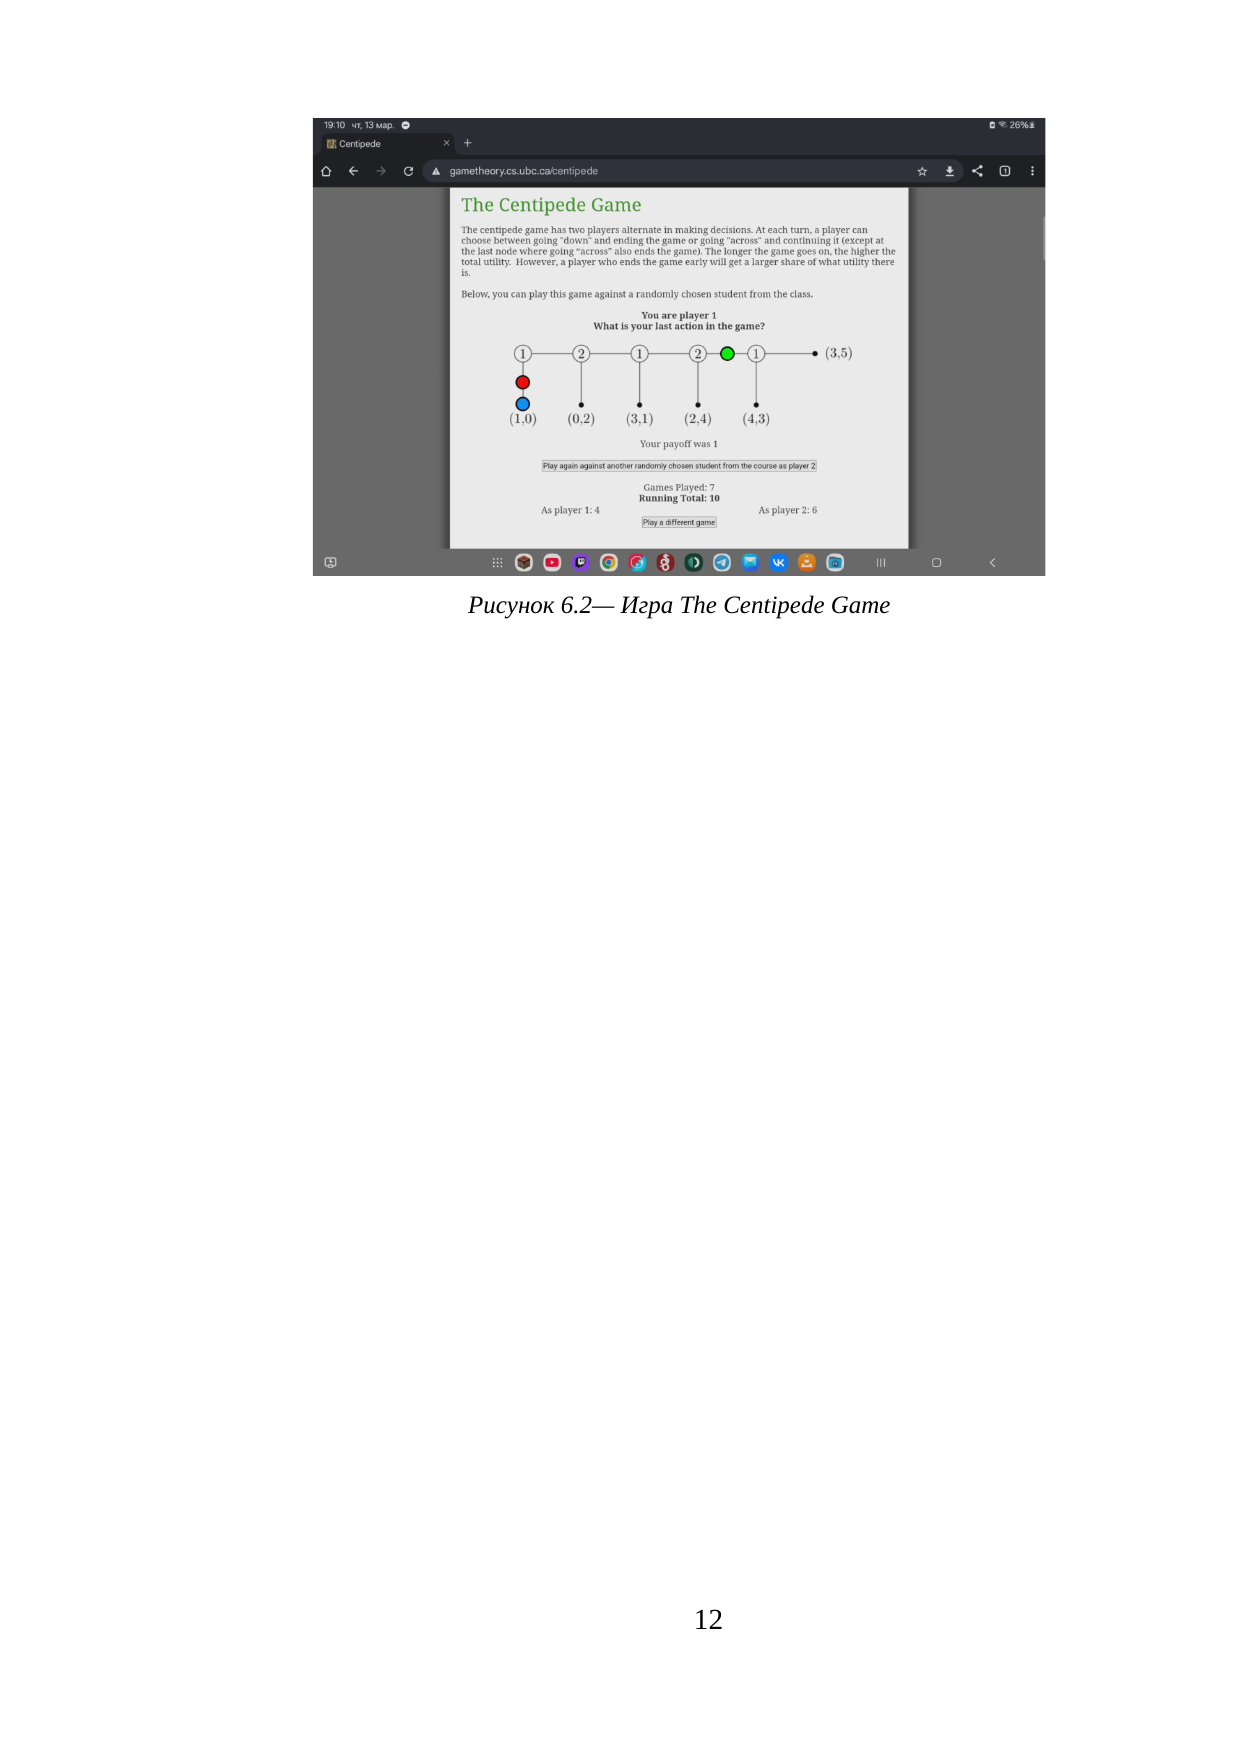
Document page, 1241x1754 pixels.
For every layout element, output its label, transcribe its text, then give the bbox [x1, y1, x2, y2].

text Рисунок 6.2— Игра The Centipede Game [177, 118, 1181, 619]
picture [312, 118, 1046, 576]
